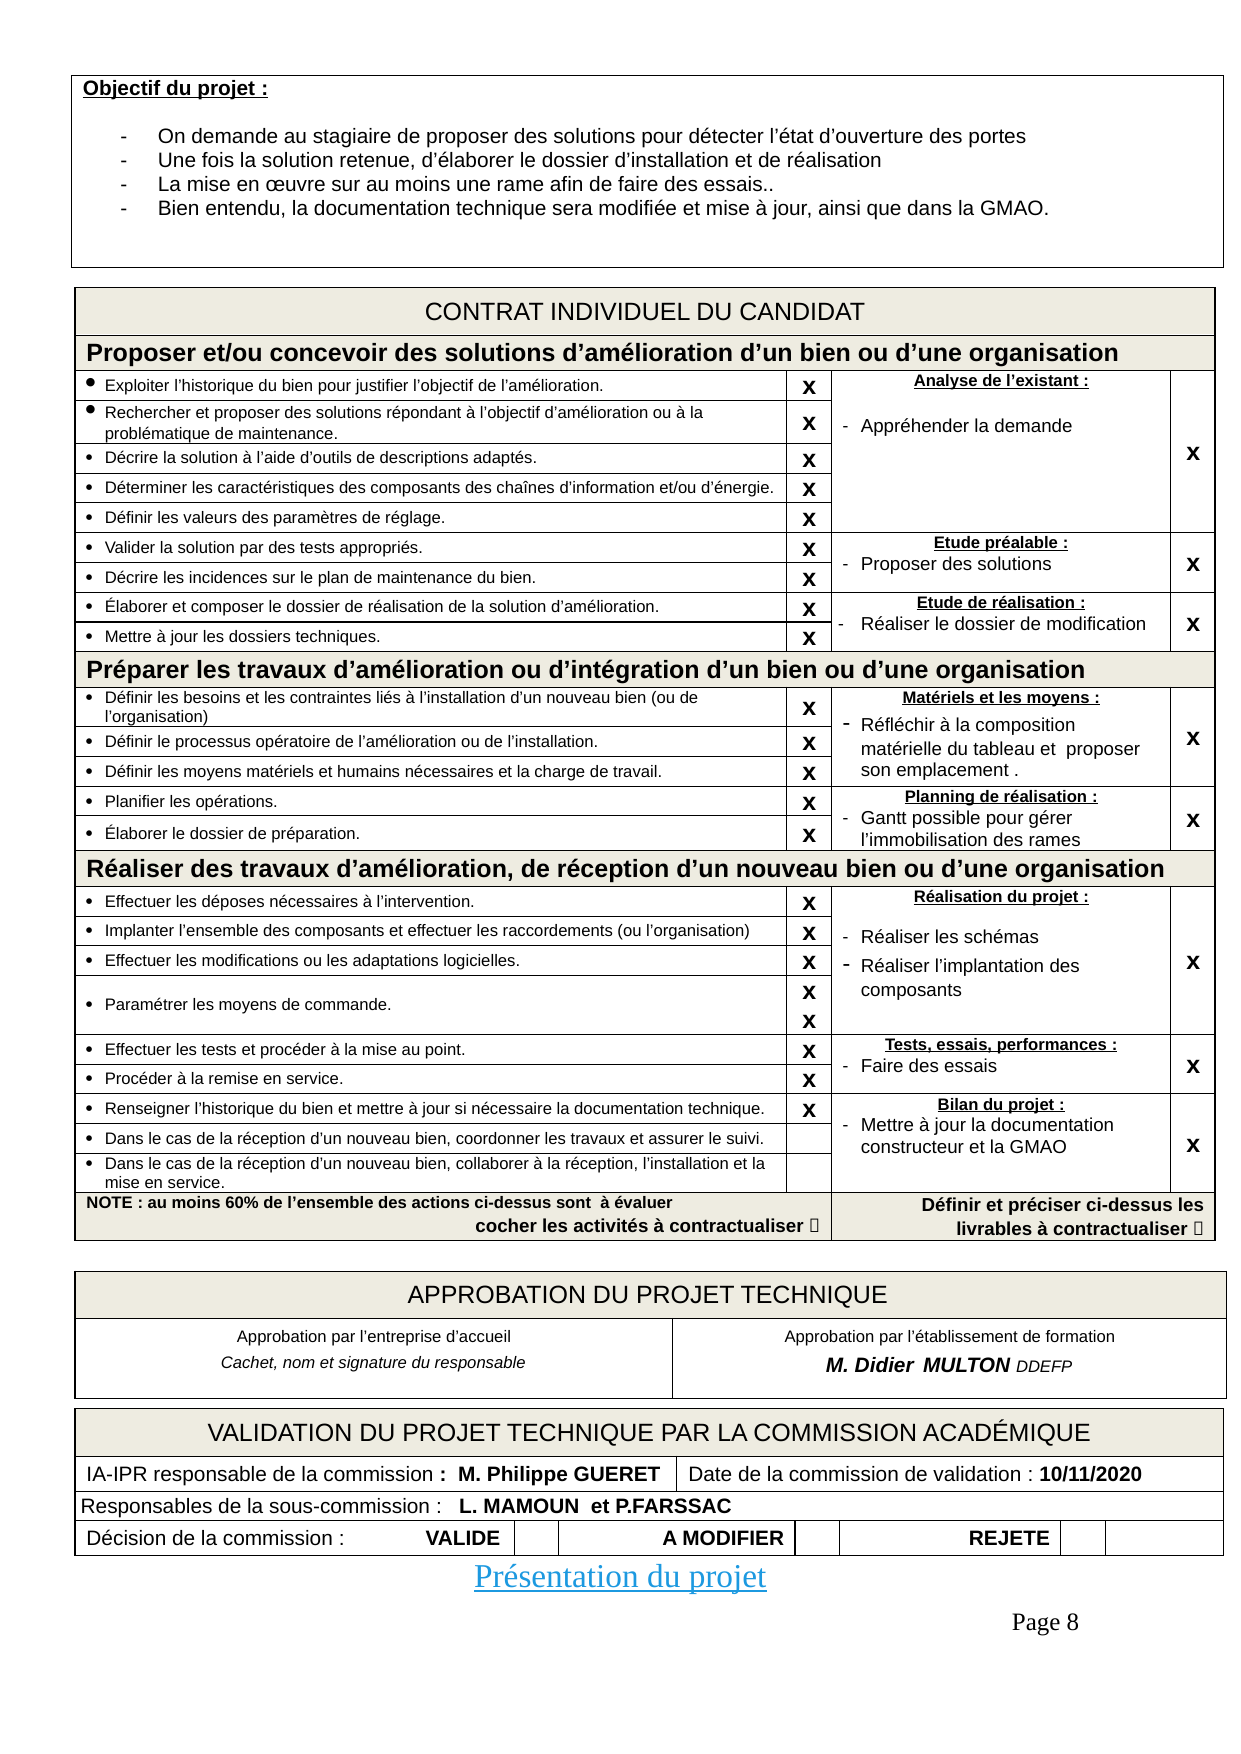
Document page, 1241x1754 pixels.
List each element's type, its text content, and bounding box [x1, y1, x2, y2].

table_cell x [787, 727, 831, 756]
table_cell x [787, 787, 831, 815]
table_cell x [1171, 688, 1214, 786]
table_cell x [787, 401, 831, 443]
table_cell x [787, 1035, 831, 1063]
table_cell Approbation par l’établissement de formation [673, 1319, 1226, 1353]
table_cell Élaborer le dossier de préparation. [76, 816, 786, 850]
table_cell Tests, essais, performances : Faire des essais [832, 1035, 1170, 1093]
table_cell Réaliser des travaux d’amélioration, de réception d’un nouveau bien ou d’une organisation [76, 851, 1214, 886]
table_cell [1106, 1521, 1223, 1555]
table_cell Décrire les incidences sur le plan de maintenance du bien. [76, 563, 786, 592]
table_cell x [1171, 371, 1214, 532]
table_cell Etude préalable : Proposer des solutions [832, 533, 1170, 592]
table_cell x [787, 474, 831, 502]
table_cell Définir les valeurs des paramètres de réglage. [76, 503, 786, 532]
table_cell x [787, 444, 831, 472]
table_cell x [787, 371, 831, 400]
table_cell Dans le cas de la réception d’un nouveau bien, collaborer à la réception, l’installation et la mise en service. [76, 1154, 786, 1192]
table_cell Effectuer les modifications ou les adaptations logicielles. [76, 946, 786, 975]
table_header Validation du projet technique par la commission acadÉmique [76, 1409, 1223, 1456]
table_cell x [1171, 593, 1214, 651]
table_cell Proposer et/ou concevoir des solutions d’amélioration d’un bien ou d’une organisation [76, 336, 1214, 370]
table_cell x [787, 688, 831, 726]
table_cell M. Didier MULTON DDEFP [673, 1353, 1226, 1398]
table_cell Objectif du projet : On demande au stagiaire de proposer des solutions pour détecter l’état d’ouverture des portes Une fois la solution retenue, d’élaborer le dossier d’installation et de réalisation La mise en œuvre sur au moins une rame afin de faire des essais.. Bien entendu, la documentation technique sera modifiée et mise à jour, ainsi que dans la GMAO. [72, 76, 1223, 267]
table_cell Date de la commission de validation : 10/11/2020 [677, 1457, 1223, 1491]
table_cell Dans le cas de la réception d’un nouveau bien, coordonner les travaux et assurer le suivi. [76, 1124, 786, 1153]
table_cell x [787, 593, 831, 621]
table_cell Exploiter l’historique du bien pour justifier l’objectif de l’amélioration. [76, 371, 786, 400]
table_cell [787, 1154, 831, 1192]
text Présentation du projet [75, 1556, 1165, 1595]
table_cell x [787, 533, 831, 562]
table_cell x [787, 757, 831, 786]
table_cell x [1171, 533, 1214, 592]
table_header [75, 1251, 1227, 1271]
table_cell IA-IPR responsable de la commission : M. Philippe GUERET [76, 1457, 676, 1491]
table_cell [787, 1124, 831, 1153]
table_cell Effectuer les déposes nécessaires à l’intervention. [76, 887, 786, 916]
table_cell NOTE : au moins 60% de l’ensemble des actions ci-dessus sont à évaluer cocher les activités à contractualiser  [76, 1193, 831, 1240]
table_cell [796, 1521, 839, 1555]
table_cell Approbation par l’entreprise d’accueil [76, 1319, 672, 1353]
table_cell x [787, 563, 831, 592]
table_cell x [787, 887, 831, 916]
table_cell Procéder à la remise en service. [76, 1065, 786, 1093]
table_cell Bilan du projet : Mettre à jour la documentation constructeur et la GMAO [832, 1094, 1170, 1192]
table_cell Analyse de l’existant : Appréhender la demande [832, 371, 1170, 532]
table_cell x [787, 816, 831, 850]
table_cell x [1171, 1035, 1214, 1093]
table_cell Définir les moyens matériels et humains nécessaires et la charge de travail. [76, 757, 786, 786]
table_cell Définir et préciser ci-dessus les livrables à contractualiser  [832, 1193, 1214, 1240]
table_cell x [1171, 1094, 1214, 1192]
table_cell x [787, 1094, 831, 1123]
table_cell x [787, 917, 831, 945]
table_cell Implanter l’ensemble des composants et effectuer les raccordements (ou l’organisation) [76, 917, 786, 945]
table_cell Déterminer les caractéristiques des composants des chaînes d’information et/ou d’énergie. [76, 474, 786, 502]
table_cell xx [787, 976, 831, 1034]
table_cell APPROBATION du projet technique [76, 1272, 1226, 1318]
table_cell Planifier les opérations. [76, 787, 786, 815]
table_header Contrat individuel du candidat [76, 288, 1214, 334]
table_cell Matériels et les moyens : Réfléchir à la composition matérielle du tableau et proposer son emplacement . [832, 688, 1170, 786]
table_cell x [787, 946, 831, 975]
table_cell REJETE [840, 1521, 1060, 1555]
table_cell Renseigner l’historique du bien et mettre à jour si nécessaire la documentation technique. [76, 1094, 786, 1123]
table_cell Cachet, nom et signature du responsable [76, 1353, 672, 1398]
table_cell Décrire la solution à l’aide d’outils de descriptions adaptés. [76, 444, 786, 472]
table_cell x [787, 503, 831, 532]
table_cell Etude de réalisation : Réaliser le dossier de modification [832, 593, 1170, 651]
table_cell Réalisation du projet : Réaliser les schémas Réaliser l’implantation des composants [832, 887, 1170, 1034]
table_cell Définir le processus opératoire de l’amélioration ou de l’installation. [76, 727, 786, 756]
table_cell A MODIFIER [559, 1521, 794, 1555]
table_cell [515, 1521, 558, 1555]
table_cell [1061, 1521, 1105, 1555]
table_cell Valider la solution par des tests appropriés. [76, 533, 786, 562]
table_cell x [787, 1065, 831, 1093]
table_cell Mettre à jour les dossiers techniques. [76, 623, 786, 651]
table_cell Définir les besoins et les contraintes liés à l’installation d’un nouveau bien (ou de l’organisation) [76, 688, 786, 726]
table_cell Planning de réalisation : Gantt possible pour gérer l’immobilisation des rames [832, 787, 1170, 850]
table_cell Préparer les travaux d’amélioration ou d’intégration d’un bien ou d’une organisation [76, 652, 1214, 687]
table_cell Responsables de la sous-commission : L. MAMOUN et P.FARSSAC [76, 1492, 1223, 1520]
table_cell Effectuer les tests et procéder à la mise au point. [76, 1035, 786, 1063]
table_cell x [1171, 787, 1214, 850]
table_cell x [787, 623, 831, 651]
table_cell x [1171, 887, 1214, 1034]
table_cell Paramétrer les moyens de commande. [76, 976, 786, 1034]
table_cell Rechercher et proposer des solutions répondant à l’objectif d’amélioration ou à la problématique de maintenance. [76, 401, 786, 443]
table_cell Décision de la commission : VALIDE [76, 1521, 514, 1555]
table_cell Élaborer et composer le dossier de réalisation de la solution d’amélioration. [76, 593, 786, 621]
